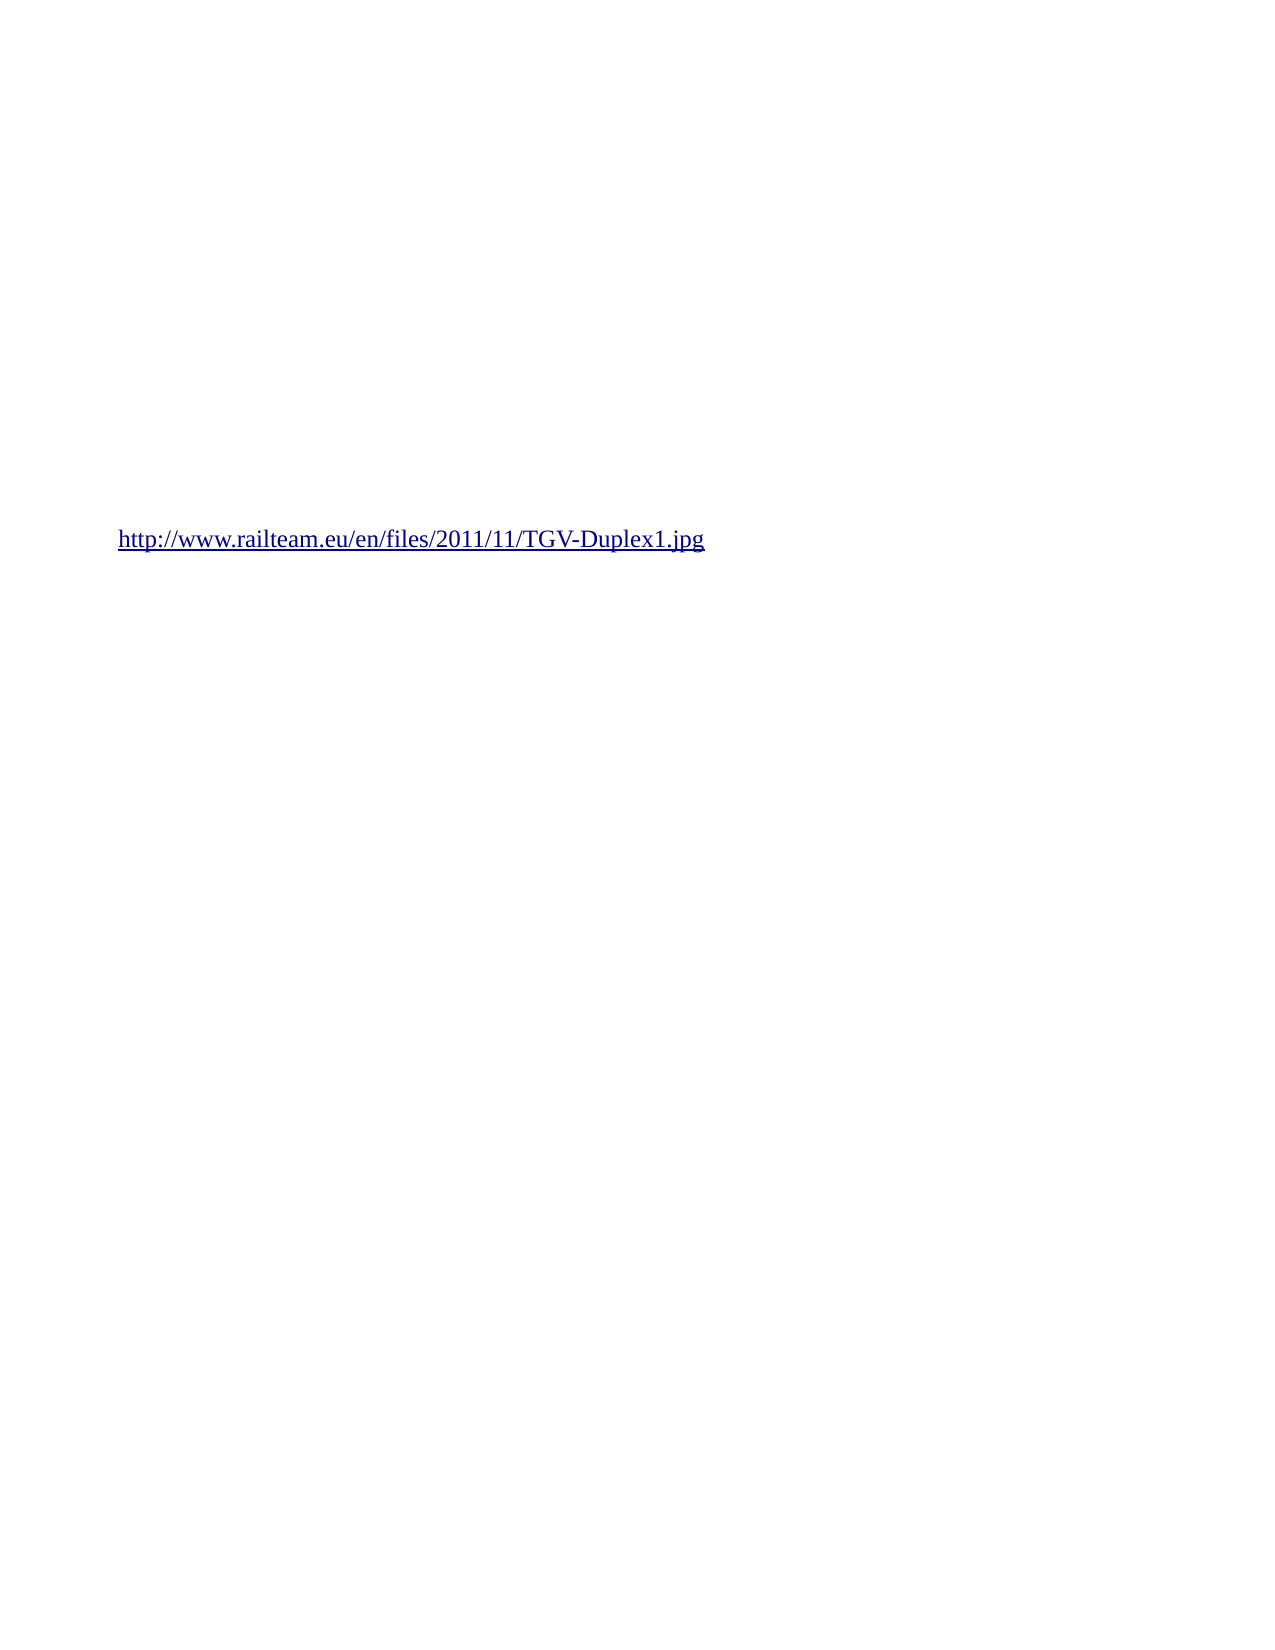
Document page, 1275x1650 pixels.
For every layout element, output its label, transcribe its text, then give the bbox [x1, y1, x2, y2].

text http://www.railteam.eu/en/files/2011/11/TGV-Duplex1.jpg [118, 524, 1157, 553]
text [118, 118, 1157, 512]
